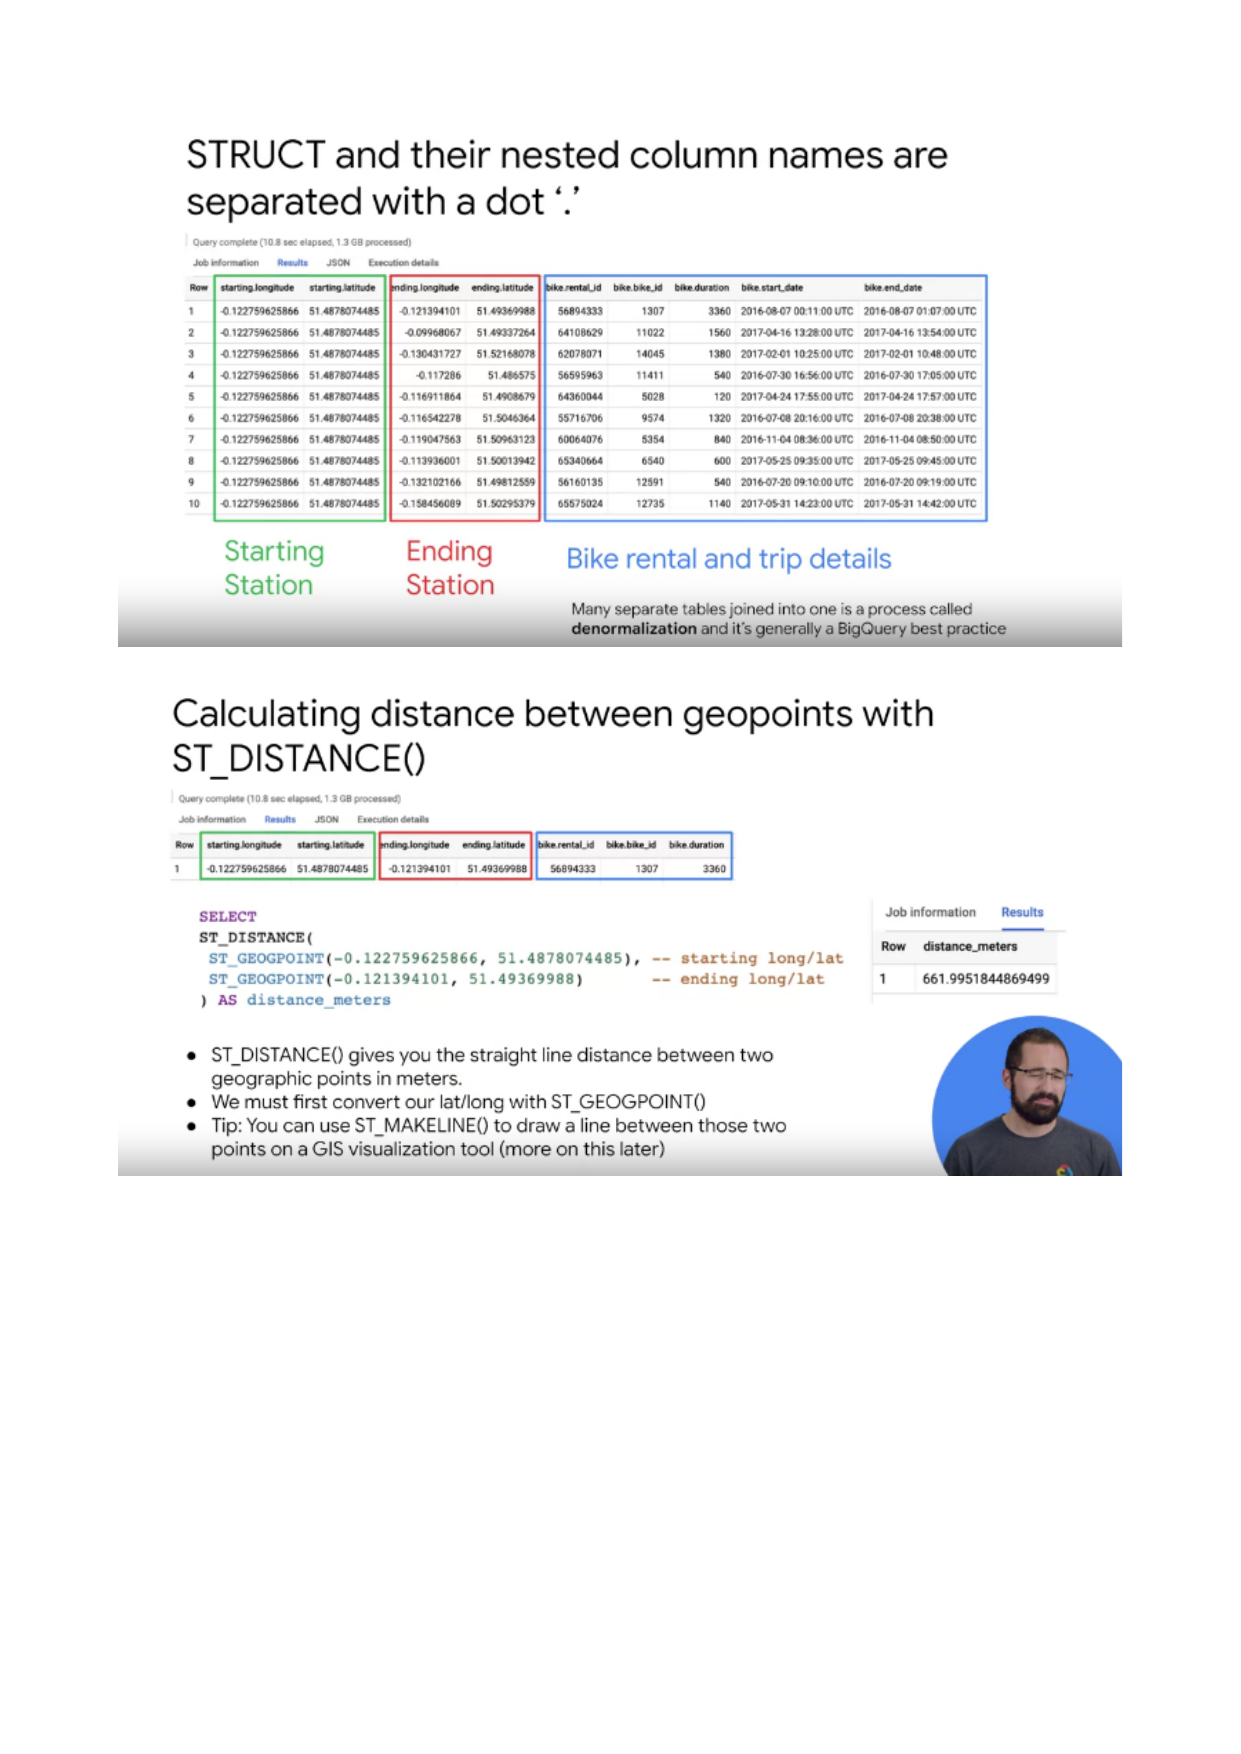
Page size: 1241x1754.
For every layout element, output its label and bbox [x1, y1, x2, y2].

picture [118, 118, 1123, 647]
picture [118, 675, 1123, 1176]
